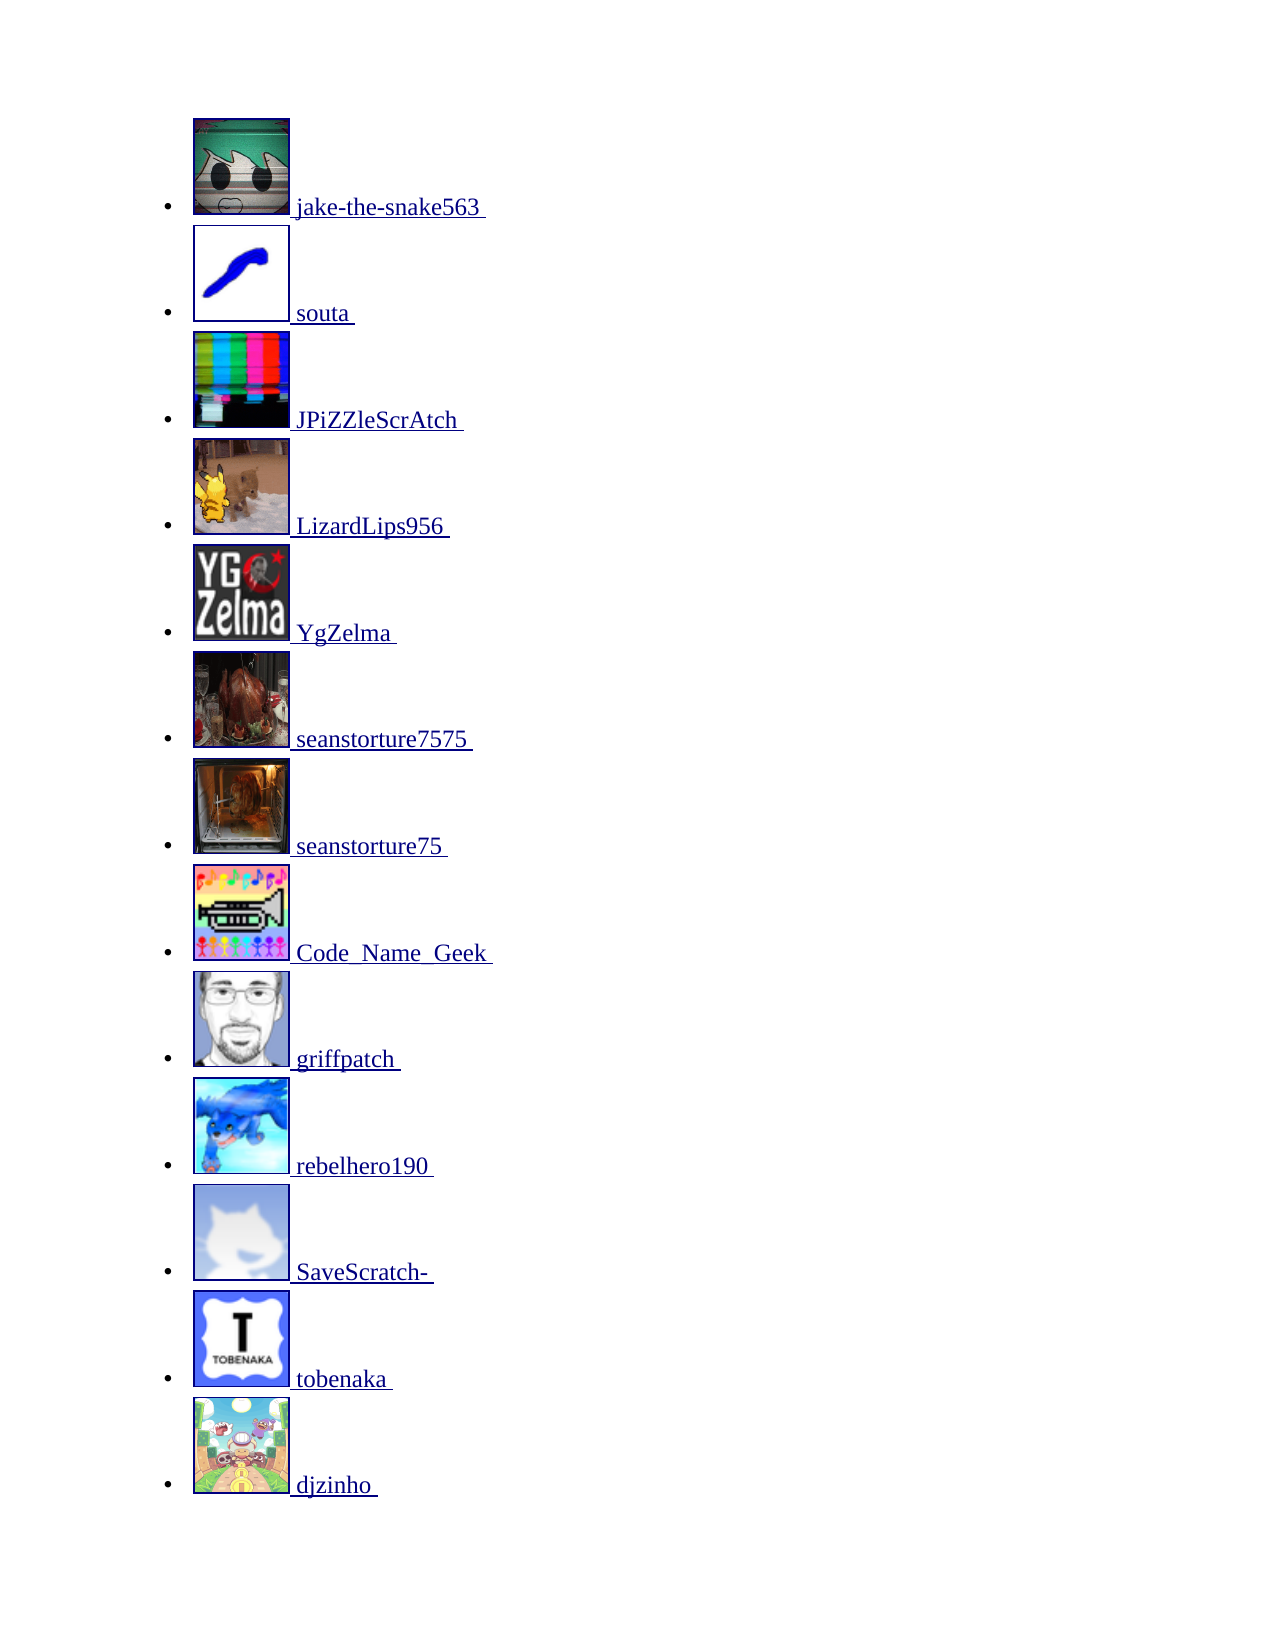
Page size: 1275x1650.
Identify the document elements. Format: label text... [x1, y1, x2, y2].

list jake-the-snake563 [164, 118, 1157, 220]
list SaveScratch- [164, 1184, 1157, 1286]
list tobenaka [164, 1290, 1157, 1393]
list souta [164, 225, 1157, 327]
list JPiZZleScrAtch [164, 331, 1157, 433]
list djzinho [164, 1397, 1157, 1499]
picture [195, 653, 288, 746]
picture [195, 866, 288, 959]
list seanstorture7575 [164, 651, 1157, 753]
picture [195, 226, 288, 320]
picture [195, 1079, 288, 1173]
picture [195, 1185, 288, 1279]
list Code_Name_Geek [164, 864, 1157, 966]
picture [195, 120, 288, 213]
picture [195, 759, 288, 853]
list rebelhero190 [164, 1077, 1157, 1179]
list seanstorture75 [164, 757, 1157, 860]
picture [195, 333, 288, 427]
picture [195, 972, 288, 1066]
picture [195, 1398, 288, 1492]
list YgZelma [164, 544, 1157, 647]
picture [195, 546, 288, 640]
list griffpatch [164, 971, 1157, 1073]
picture [195, 440, 288, 533]
picture [195, 1292, 288, 1386]
list LizardLips956 [164, 438, 1157, 540]
